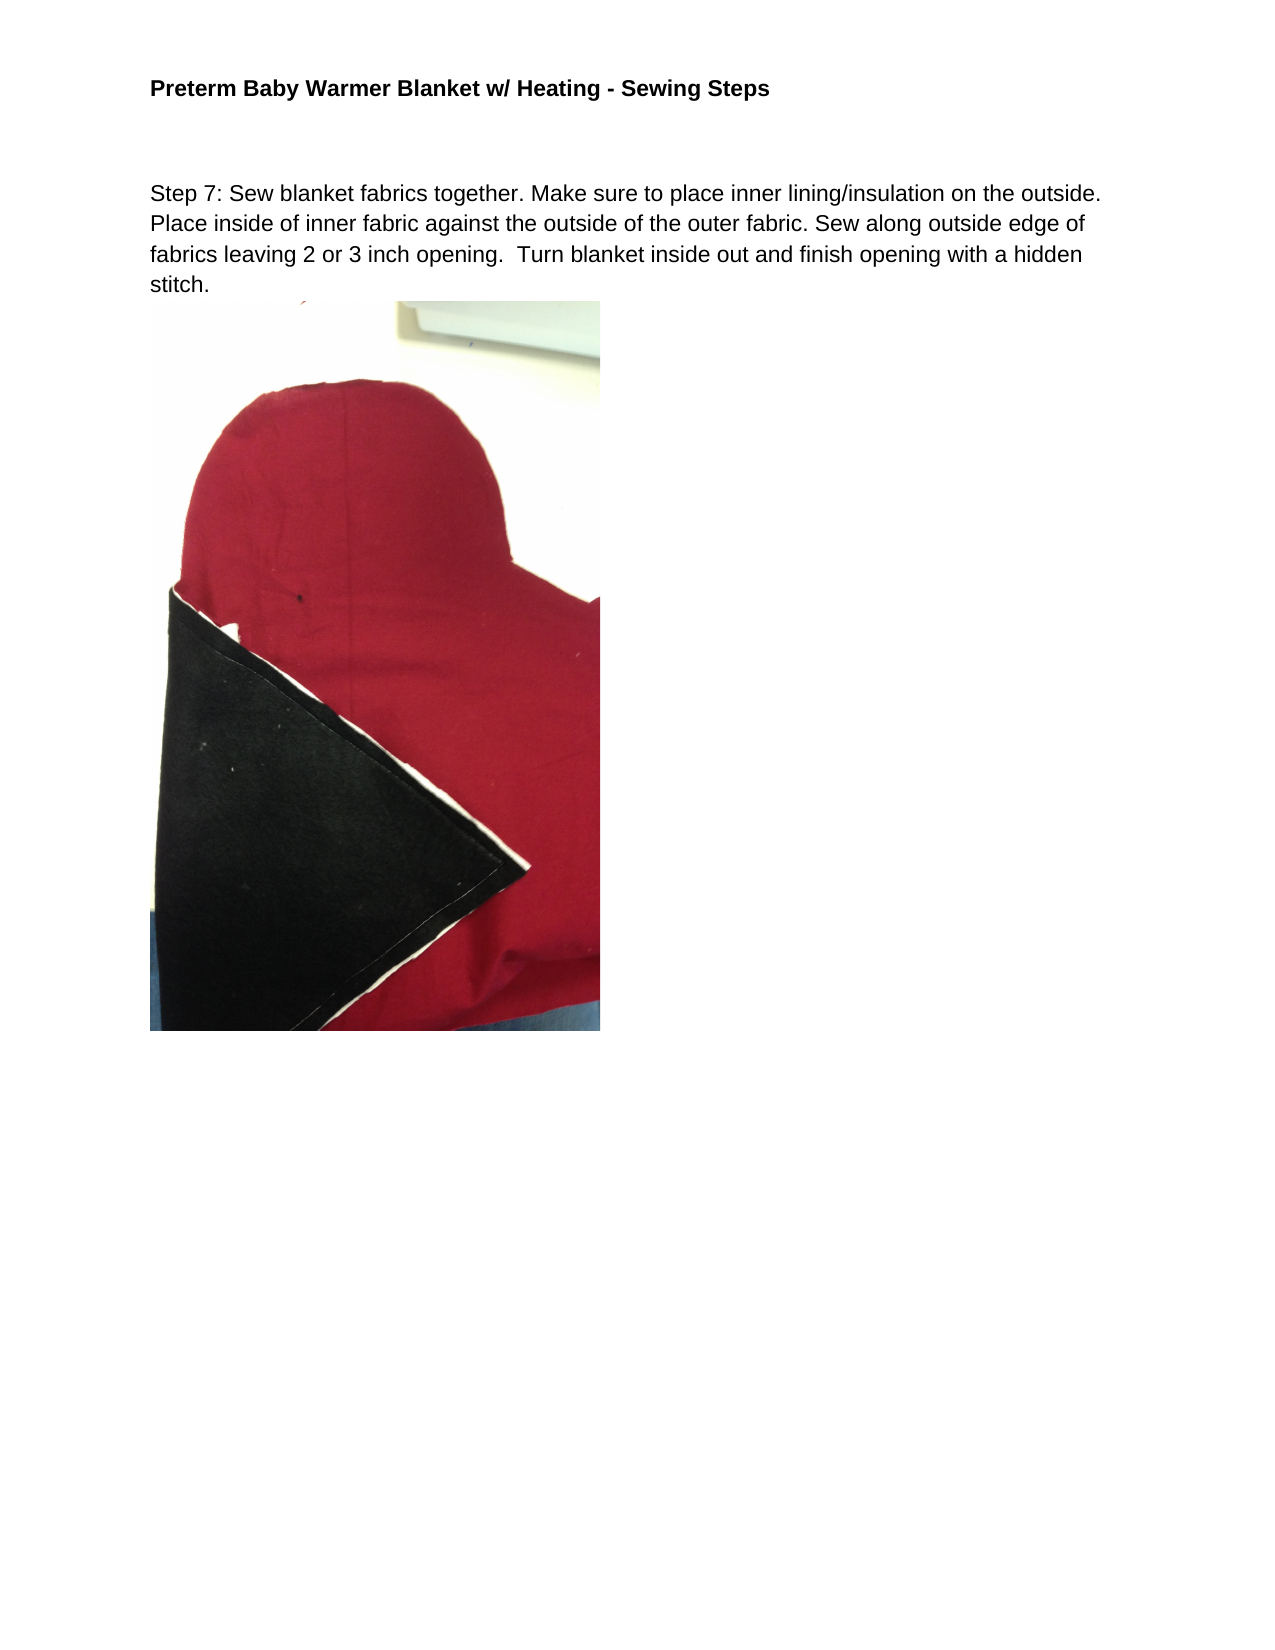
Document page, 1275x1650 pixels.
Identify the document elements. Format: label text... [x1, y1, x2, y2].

text Step 7: Sew blanket fabrics together. Make sure to place inner lining/insulation on the outside. Place inside of inner fabric against the outside of the outer fabric. Sew along outside edge of fabrics leaving 2 or 3 inch opening. Turn blanket inside out and finish opening with a hidden stitch. [150, 180, 1125, 297]
picture [150, 301, 600, 1031]
